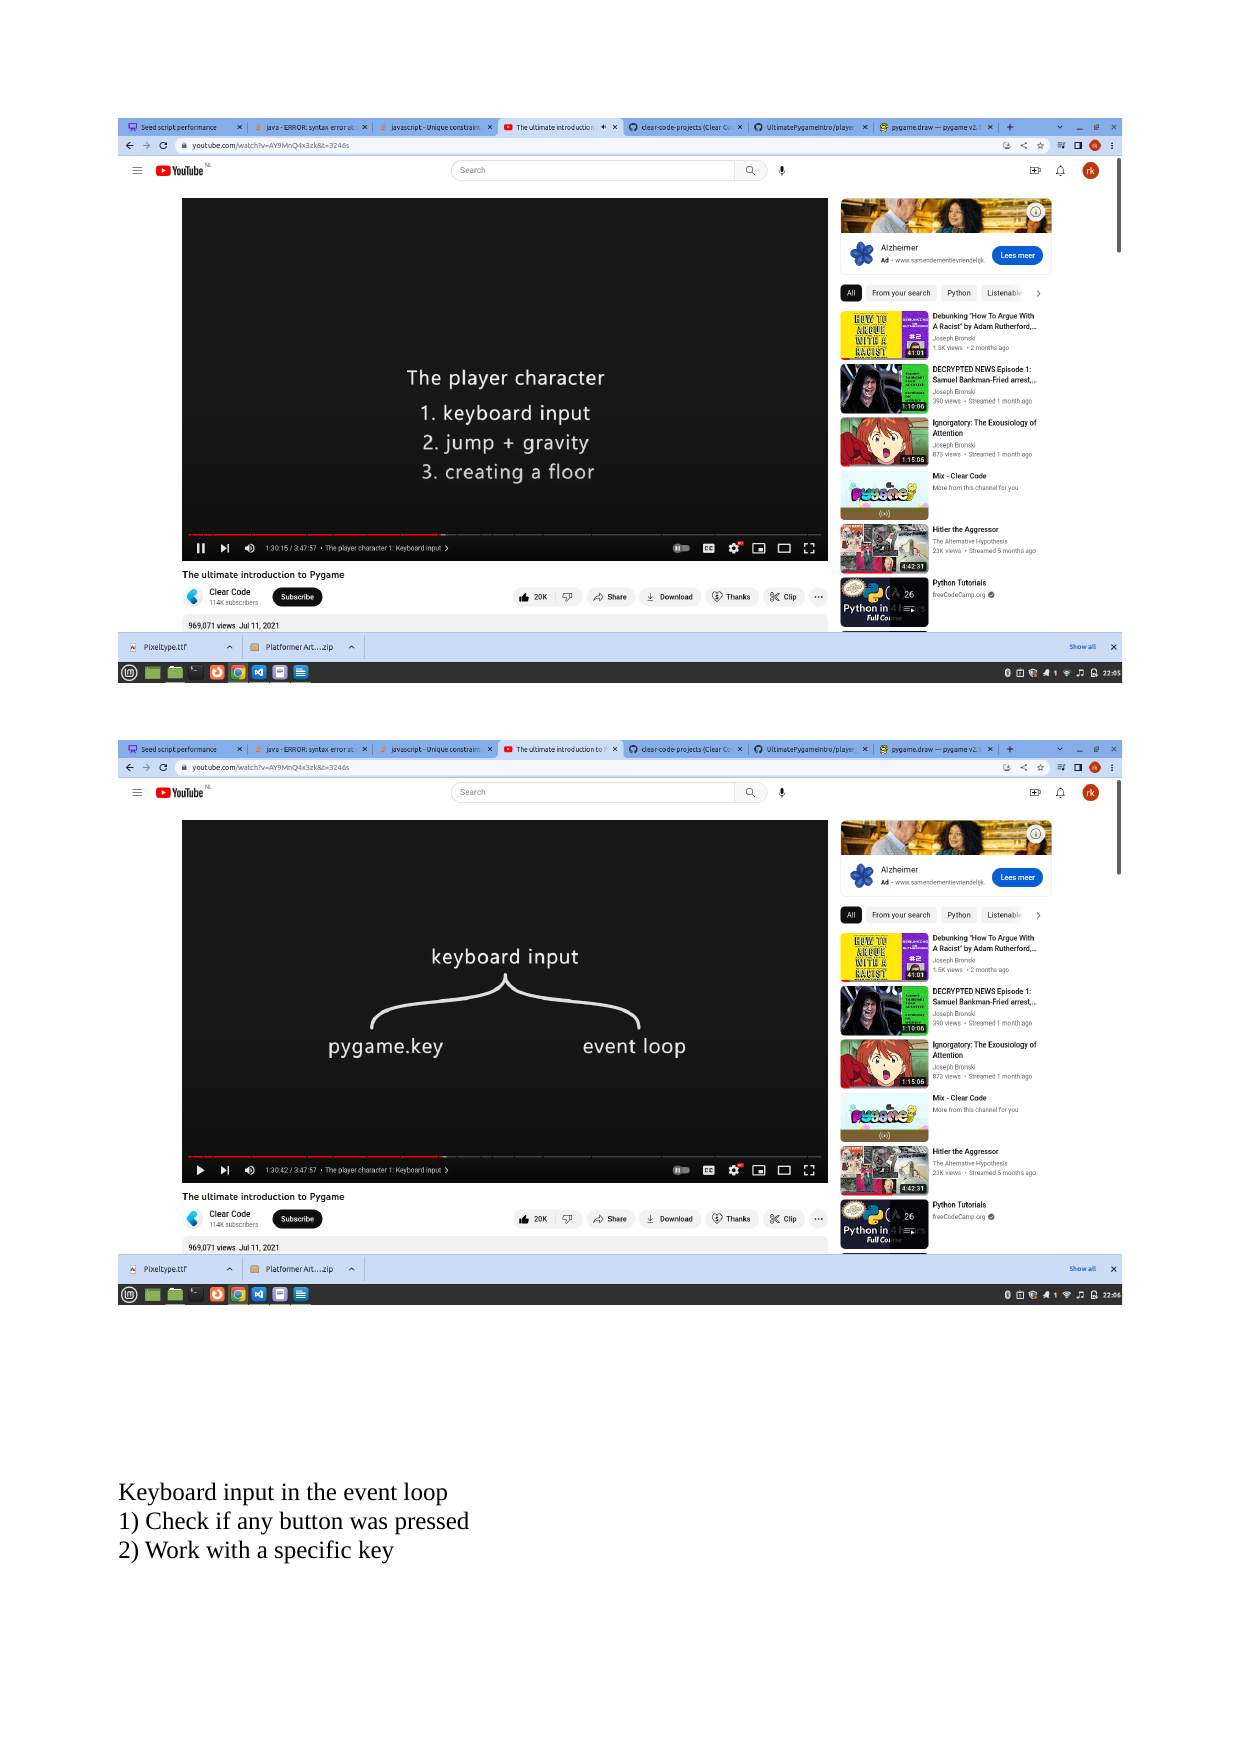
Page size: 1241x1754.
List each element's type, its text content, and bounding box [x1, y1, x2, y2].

picture [118, 740, 1123, 1305]
text Keyboard input in the event loop [118, 1477, 1122, 1506]
text 1) Check if any button was pressed [118, 1506, 1122, 1535]
text 2) Work with a specific key [118, 1535, 1122, 1564]
picture [118, 118, 1123, 683]
